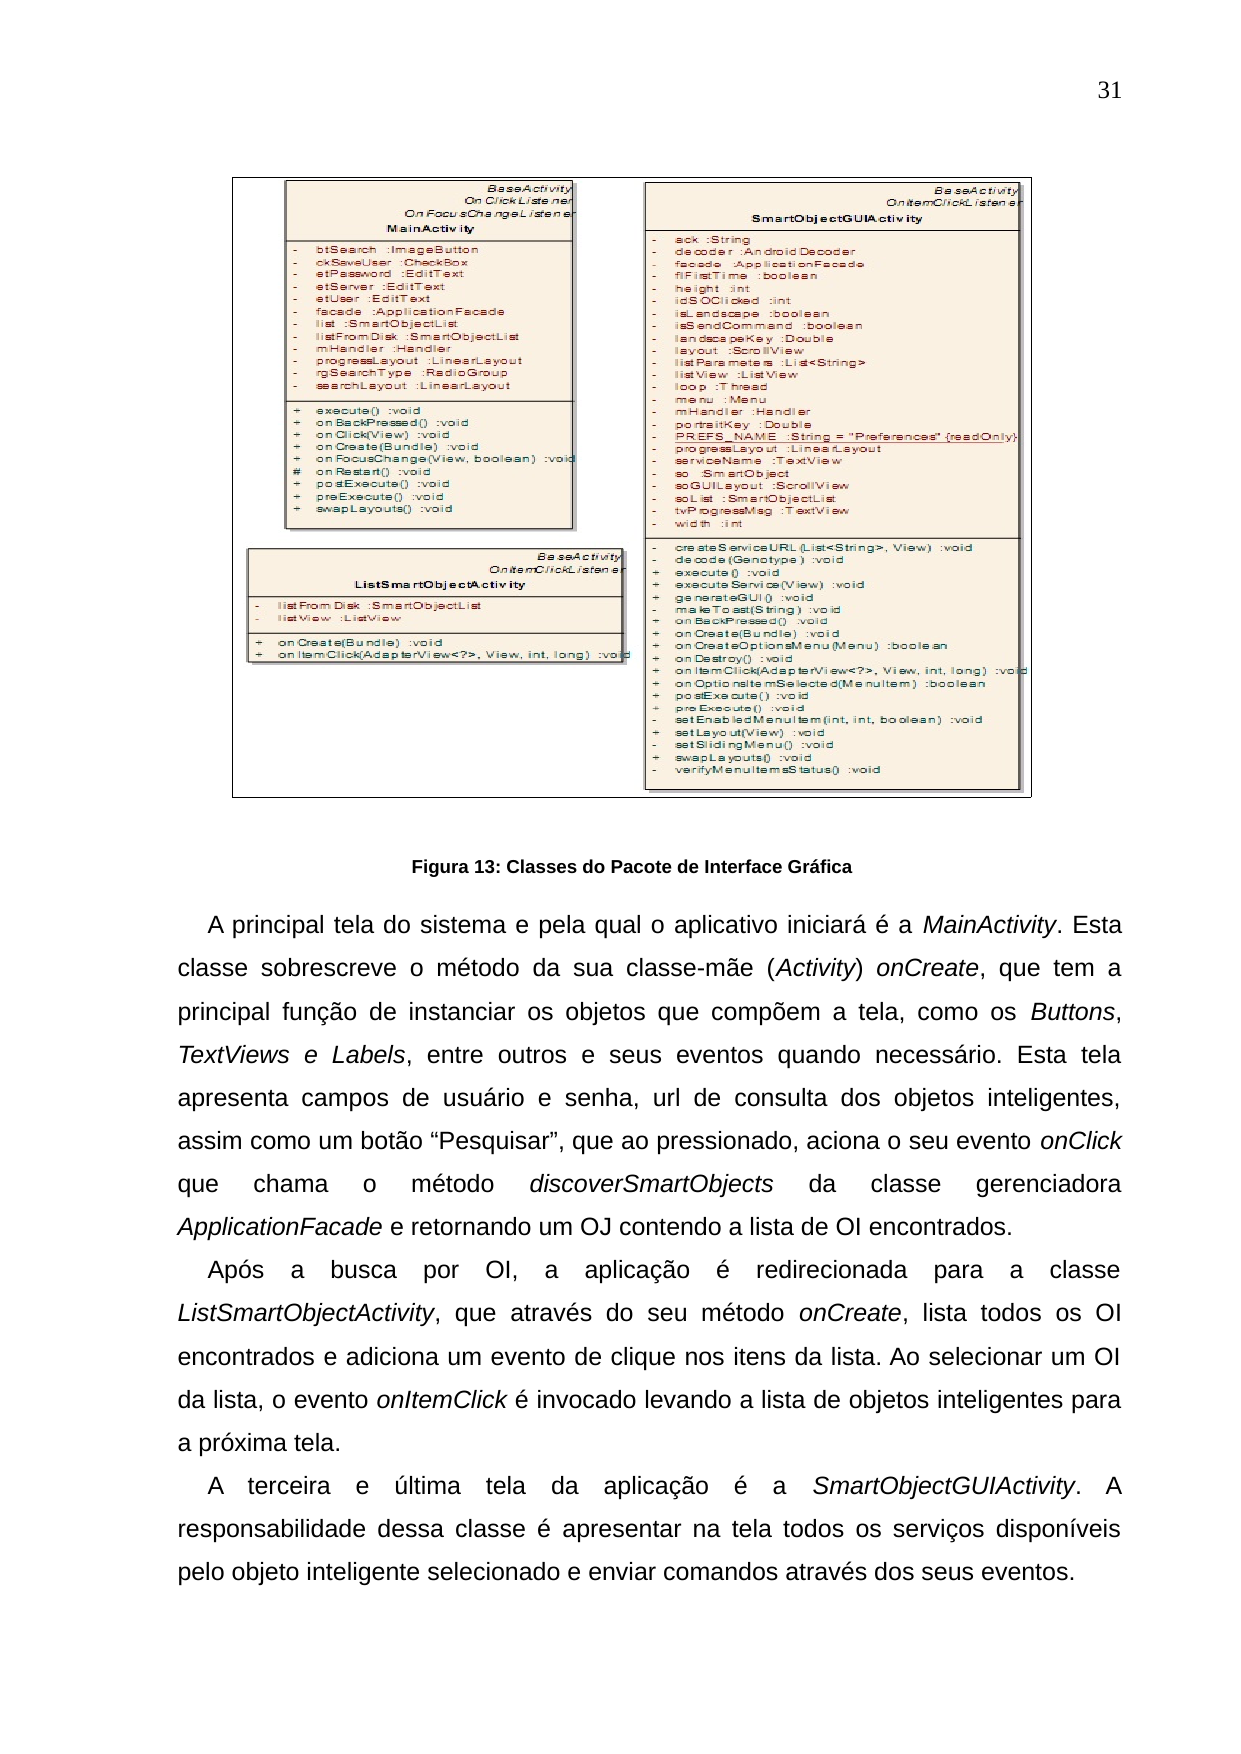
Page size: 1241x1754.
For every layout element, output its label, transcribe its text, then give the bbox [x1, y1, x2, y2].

text Após a busca por OI, a aplicação é redirecionada para a classe ListSmartObjectActivity, que através do seu método onCreate, lista todos os OI encontrados e adiciona um evento de clique nos itens da lista. Ao selecionar um OI da lista, o evento onItemClick é invocado levando a lista de objetos inteligentes para a próxima tela. [177, 1255, 1122, 1457]
picture [233, 178, 1031, 797]
text Figura 13: Classes do Pacote de Interface Gráfica [172, 856, 1091, 877]
text A terceira e última tela da aplicação é a SmartObjectGUIActivity. A responsabilidade dessa classe é apresentar na tela todos os serviços disponíveis pelo objeto inteligente selecionado e enviar comandos através dos seus eventos. [177, 1471, 1122, 1586]
text A principal tela do sistema e pela qual o aplicativo iniciará é a MainActivity. Esta classe sobrescreve o método da sua classe-mãe (Activity) onCreate, que tem a principal função de instanciar os objetos que compõem a tela, como os Buttons, TextViews e Labels, entre outros e seus eventos quando necessário. Esta tela apresenta campos de usuário e senha, url de consulta dos objetos inteligentes, assim como um botão “Pesquisar”, que ao pressionado, aciona o seu evento onClick que chama o método discoverSmartObjects da classe gerenciadora ApplicationFacade e retornando um OJ contendo a lista de OI encontrados. [177, 910, 1122, 1241]
